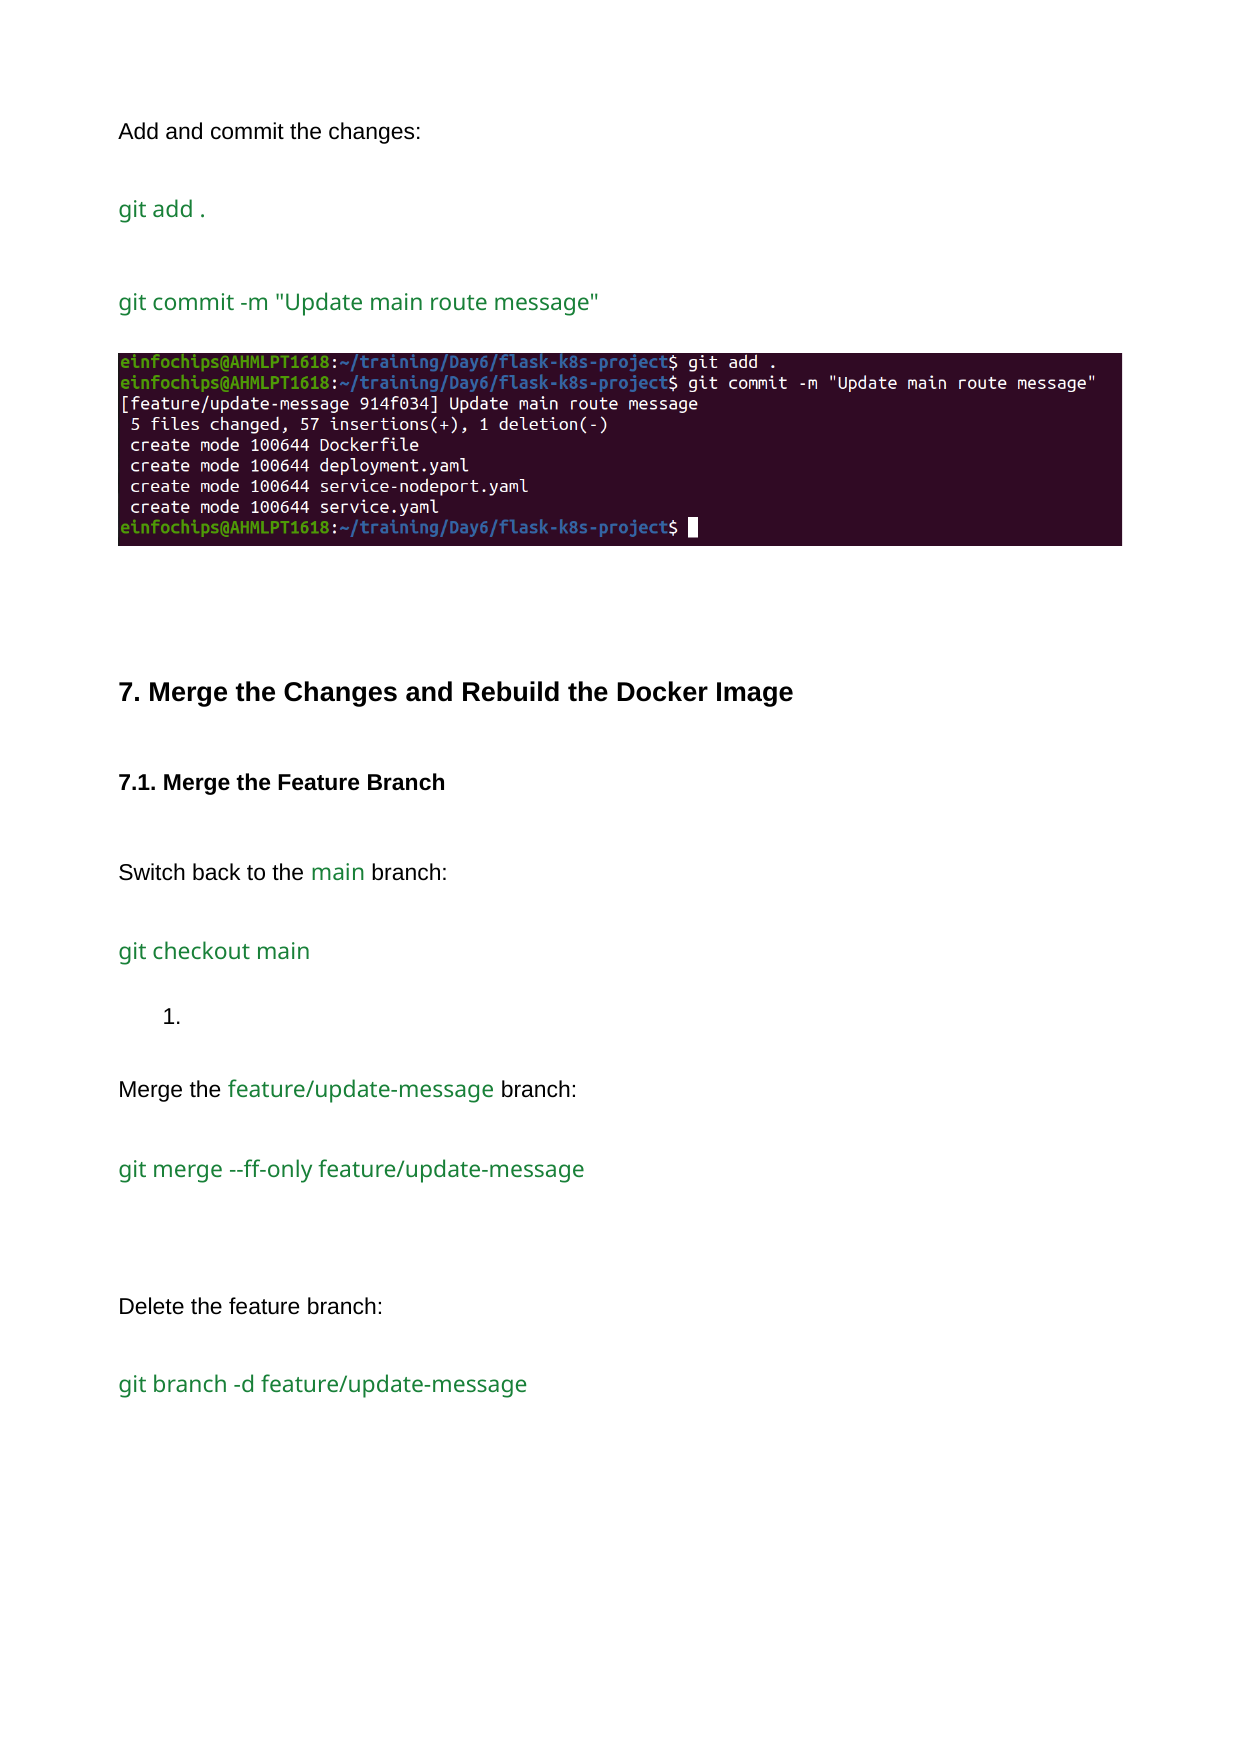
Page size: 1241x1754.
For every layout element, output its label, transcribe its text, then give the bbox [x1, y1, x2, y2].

text Merge the feature/update-message branch: git merge --ff-only feature/update-message [118, 1073, 1122, 1184]
text Delete the feature branch: git branch -d feature/update-message [118, 1293, 1122, 1399]
text 7.1. Merge the Feature Branch [118, 769, 1122, 796]
text Add and commit the changes: git add . [118, 118, 1122, 224]
text Switch back to the main branch: git checkout main [118, 856, 1122, 966]
picture [118, 353, 1123, 546]
text git commit -m "Update main route message" [118, 286, 1122, 317]
text 7. Merge the Changes and Rebuild the Docker Image [118, 546, 1122, 707]
